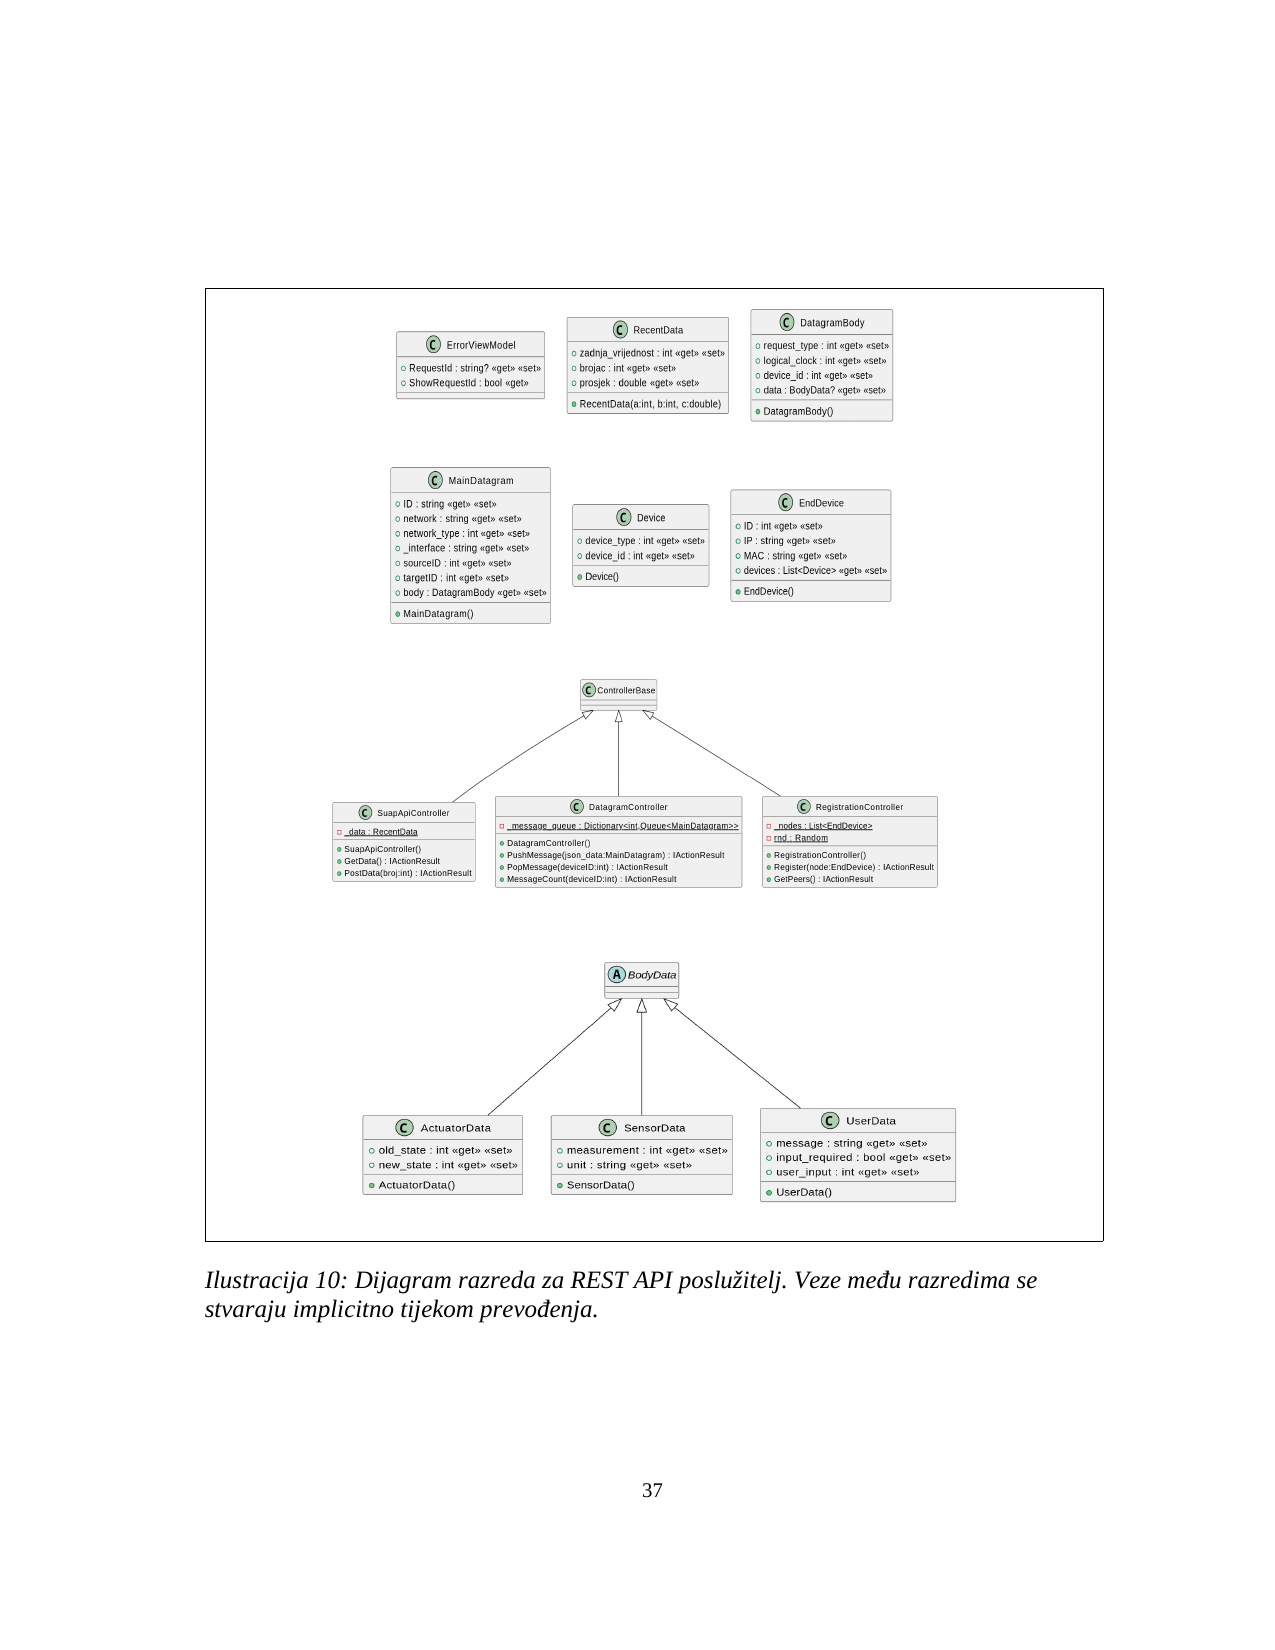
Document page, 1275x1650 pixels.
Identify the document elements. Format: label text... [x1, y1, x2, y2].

picture [604, 656, 698, 909]
text Ilustracija 10: Dijagram razreda za REST API poslužitelj. Veze među razredima se stvaraju implicitno tijekom prevođenja. [204, 289, 1103, 1323]
